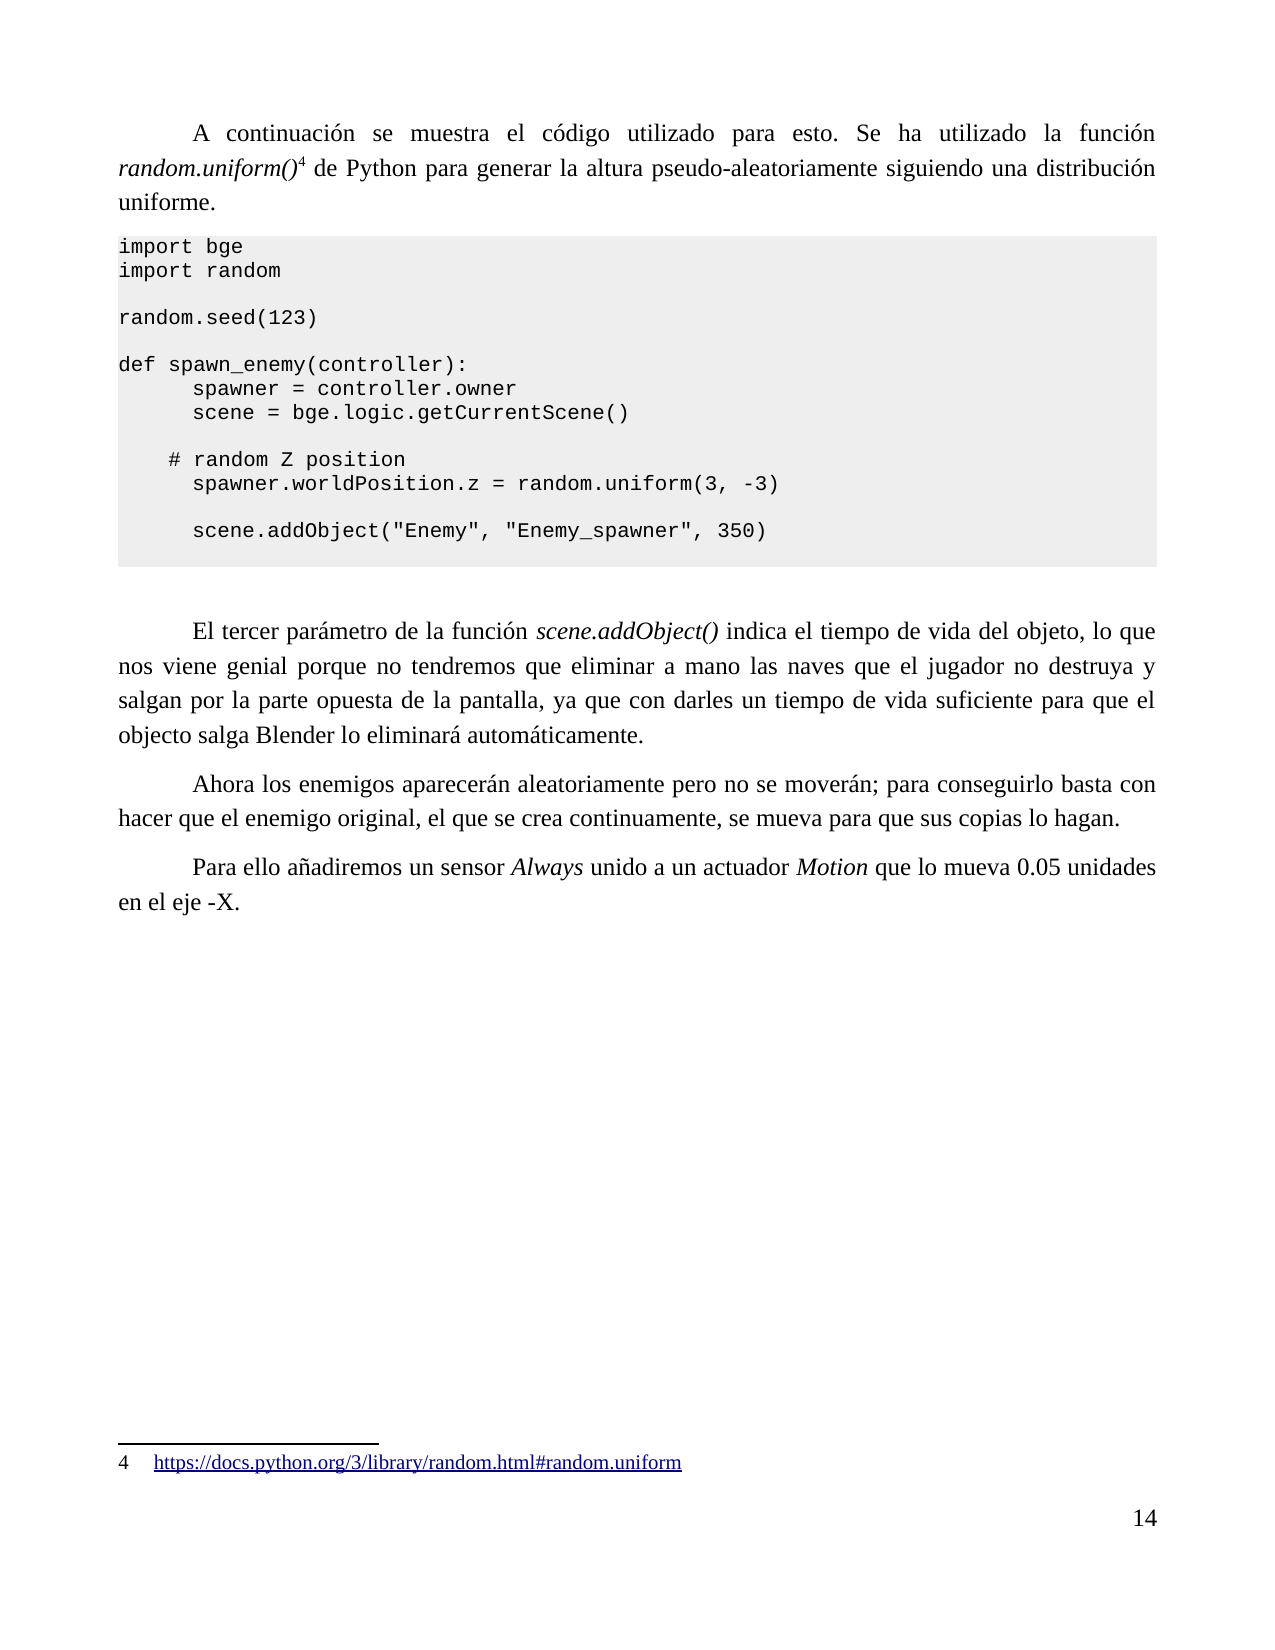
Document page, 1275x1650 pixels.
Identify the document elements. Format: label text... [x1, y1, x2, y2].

text Ahora los enemigos aparecerán aleatoriamente pero no se moverán; para conseguirlo basta con hacer que el enemigo original, el que se crea continuamente, se mueva para que sus copias lo hagan. [118, 769, 1157, 832]
text import bge [118, 236, 1157, 260]
text # random Z position [118, 449, 1157, 473]
text def spawn_enemy(controller): [118, 354, 1157, 378]
text import random [118, 260, 1157, 283]
text A continuación se muestra el código utilizado para esto. Se ha utilizado la función random.uniform() de Python para generar la altura pseudo-aleatoriamente siguiendo una distribución uniforme. [118, 118, 1157, 216]
text Para ello añadiremos un sensor Always unido a un actuador Motion que lo mueva 0.05 unidades en el eje -X. [118, 852, 1157, 916]
text scene.addObject("Enemy", "Enemy_spawner", 350) [118, 520, 1157, 543]
text El tercer parámetro de la función scene.addObject() indica el tiempo de vida del objeto, lo que nos viene genial porque no tendremos que eliminar a mano las naves que el jugador no destruya y salgan por la parte opuesta de la pantalla, ya que con darles un tiempo de vida suficiente para que el objecto salga Blender lo eliminará automáticamente. [118, 616, 1157, 748]
text random.seed(123) [118, 307, 1157, 331]
text scene = bge.logic.getCurrentScene() [118, 402, 1157, 425]
text spawner.worldPosition.z = random.uniform(3, -3) [118, 473, 1157, 496]
text spawner = controller.owner [118, 378, 1157, 402]
text https://docs.python.org/3/library/random.html#random.uniform [118, 1449, 1157, 1474]
